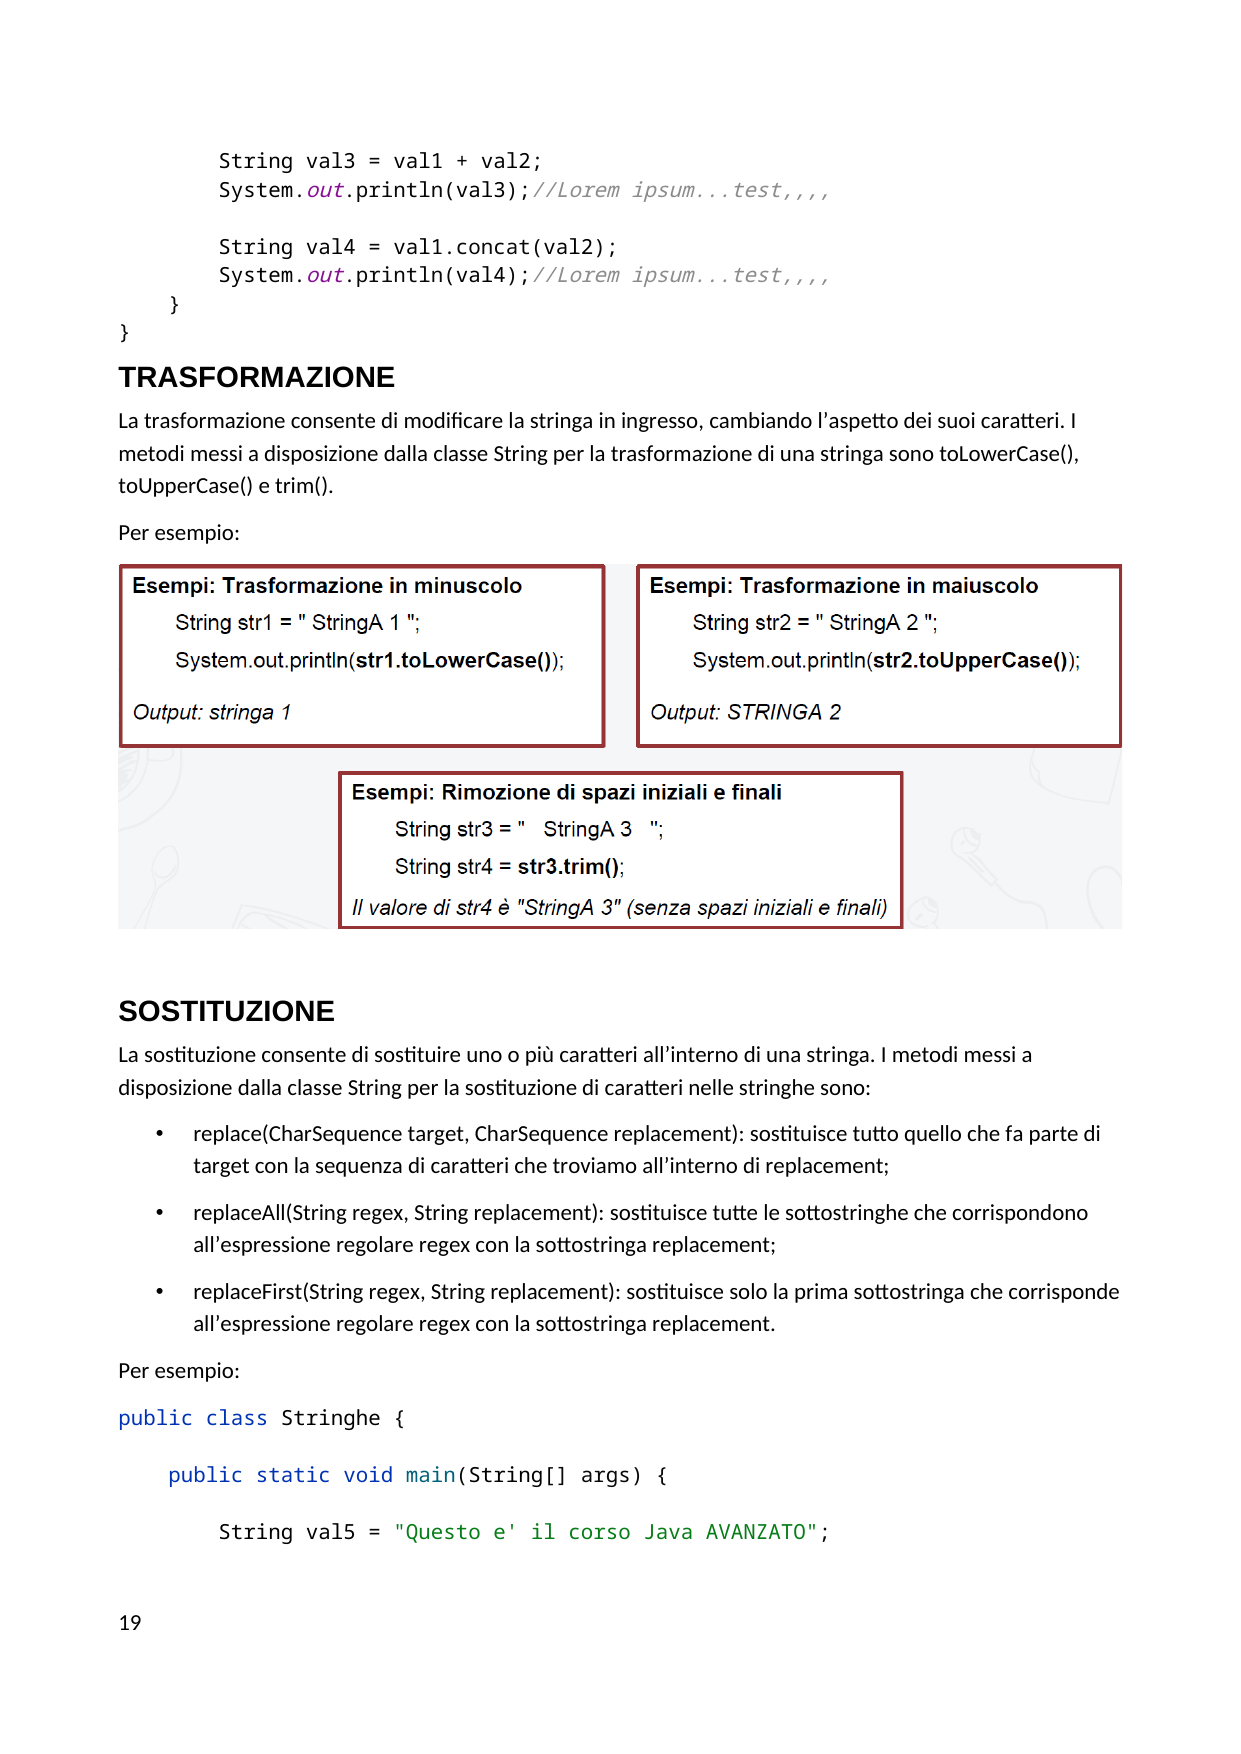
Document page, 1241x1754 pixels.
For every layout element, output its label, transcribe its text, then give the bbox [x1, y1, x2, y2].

subtitle TRASFORMAZIONE [118, 360, 1122, 394]
text String val3 = val1 + val2; System.out.println(val3);//Lorem ipsum...test,,,, String val4 = val1.concat(val2); System.out.println(val4);//Lorem ipsum...test,,,, } } [118, 118, 1122, 346]
text La sostituzione consente di sostituire uno o più caratteri all’interno di una stringa. I metodi messi a disposizione dalla classe String per la sostituzione di caratteri nelle stringhe sono: [118, 1041, 1122, 1101]
text public class Stringhe { public static void main(String[] args) { String val5 = "Questo e' il corso Java AVANZATO"; [118, 1403, 1122, 1574]
list replaceFirst(String regex, String replacement): sostituisce solo la prima sottostringa che corrisponde all’espressione regolare regex con la sottostringa replacement. [156, 1277, 1122, 1338]
subtitle SOSTITUZIONE [118, 994, 1122, 1028]
picture [118, 564, 1123, 929]
text Per esempio: [118, 518, 1122, 546]
list replace(CharSequence target, CharSequence replacement): sostituisce tutto quello che fa parte di target con la sequenza di caratteri che troviamo all’interno di replacement; [156, 1119, 1122, 1180]
text Per esempio: [118, 1356, 1122, 1384]
text La trasformazione consente di modificare la stringa in ingresso, cambiando l’aspetto dei suoi caratteri. I metodi messi a disposizione dalla classe String per la trasformazione di una stringa sono toLowerCase(), toUpperCase() e trim(). [118, 406, 1122, 499]
list replaceAll(String regex, String replacement): sostituisce tutte le sottostringhe che corrispondono all’espressione regolare regex con la sottostringa replacement; [156, 1198, 1122, 1259]
